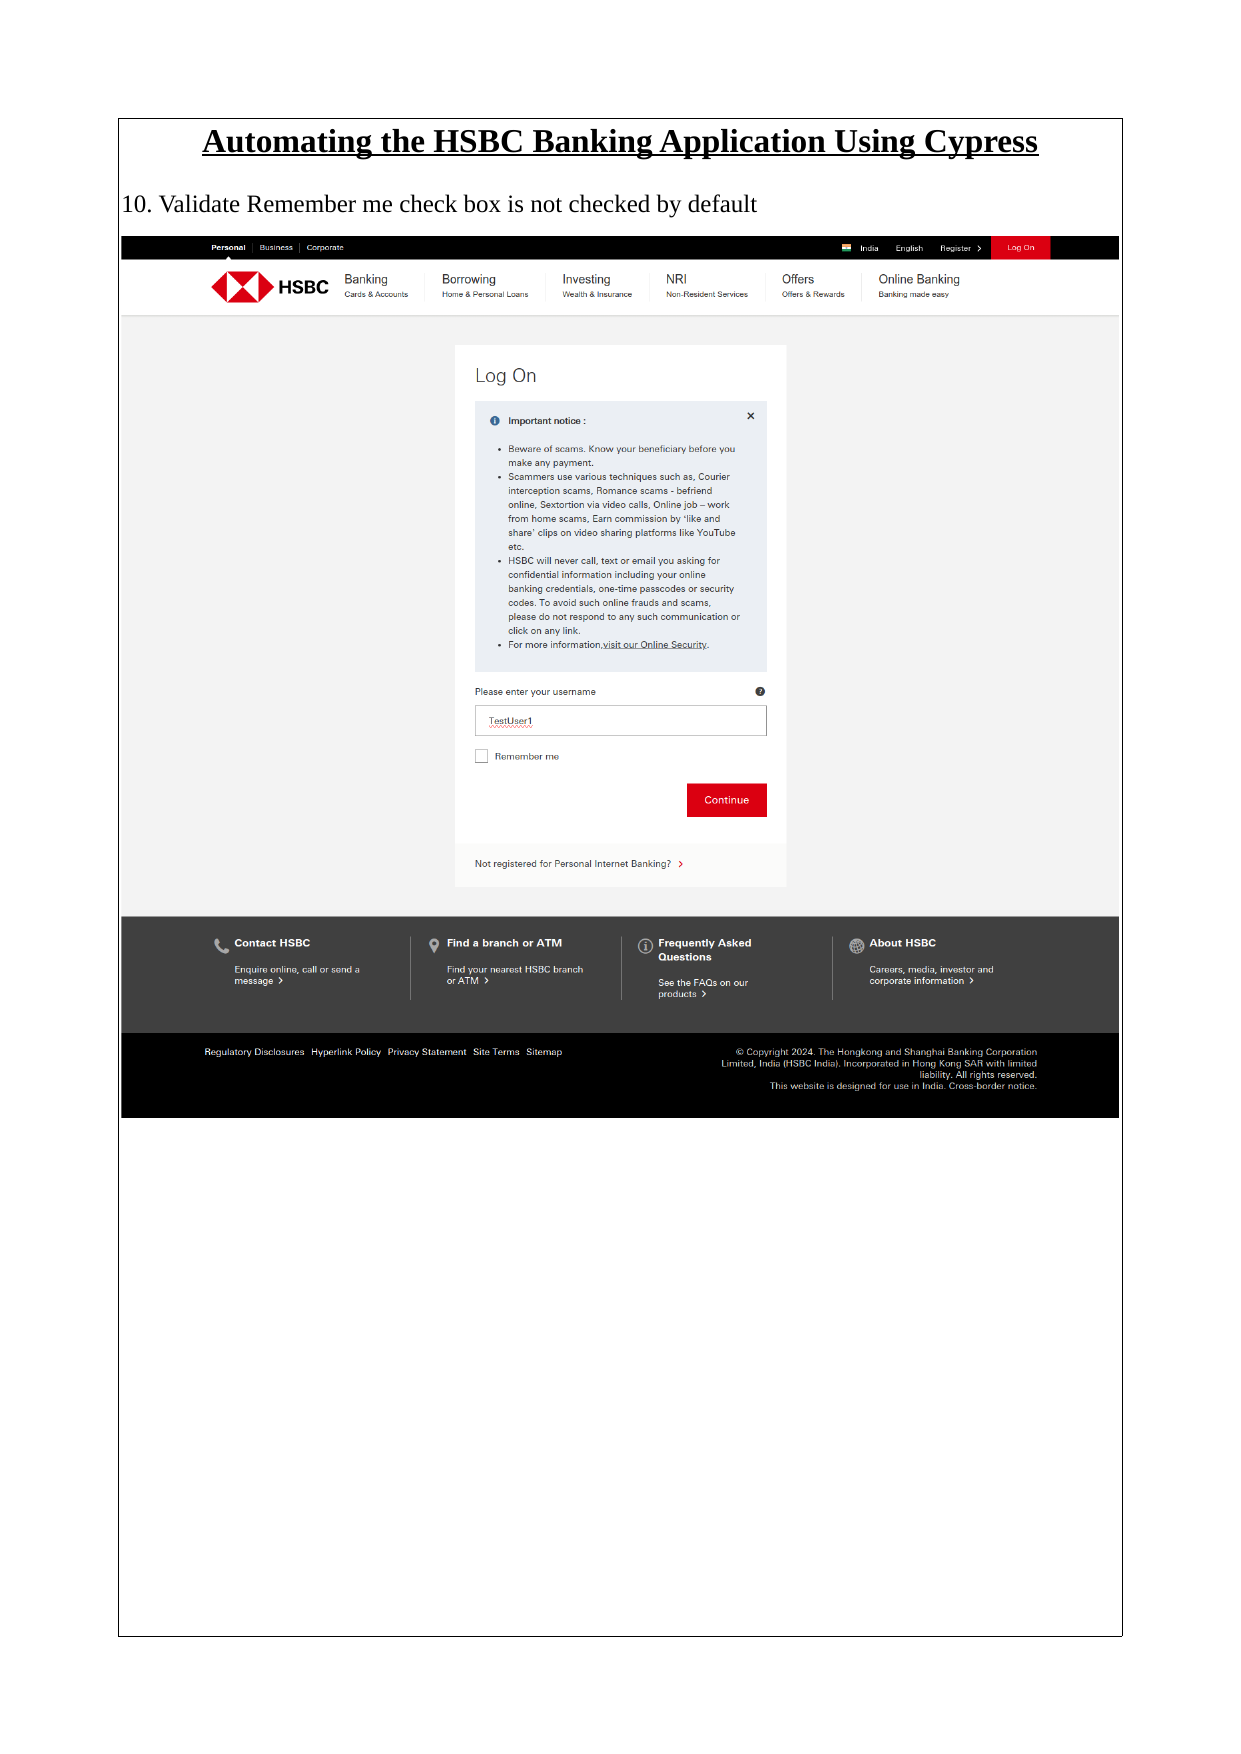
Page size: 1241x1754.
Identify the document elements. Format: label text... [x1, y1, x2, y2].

picture [121, 236, 1119, 1118]
text 10. Validate Remember me check box is not checked by default [121, 189, 1119, 218]
